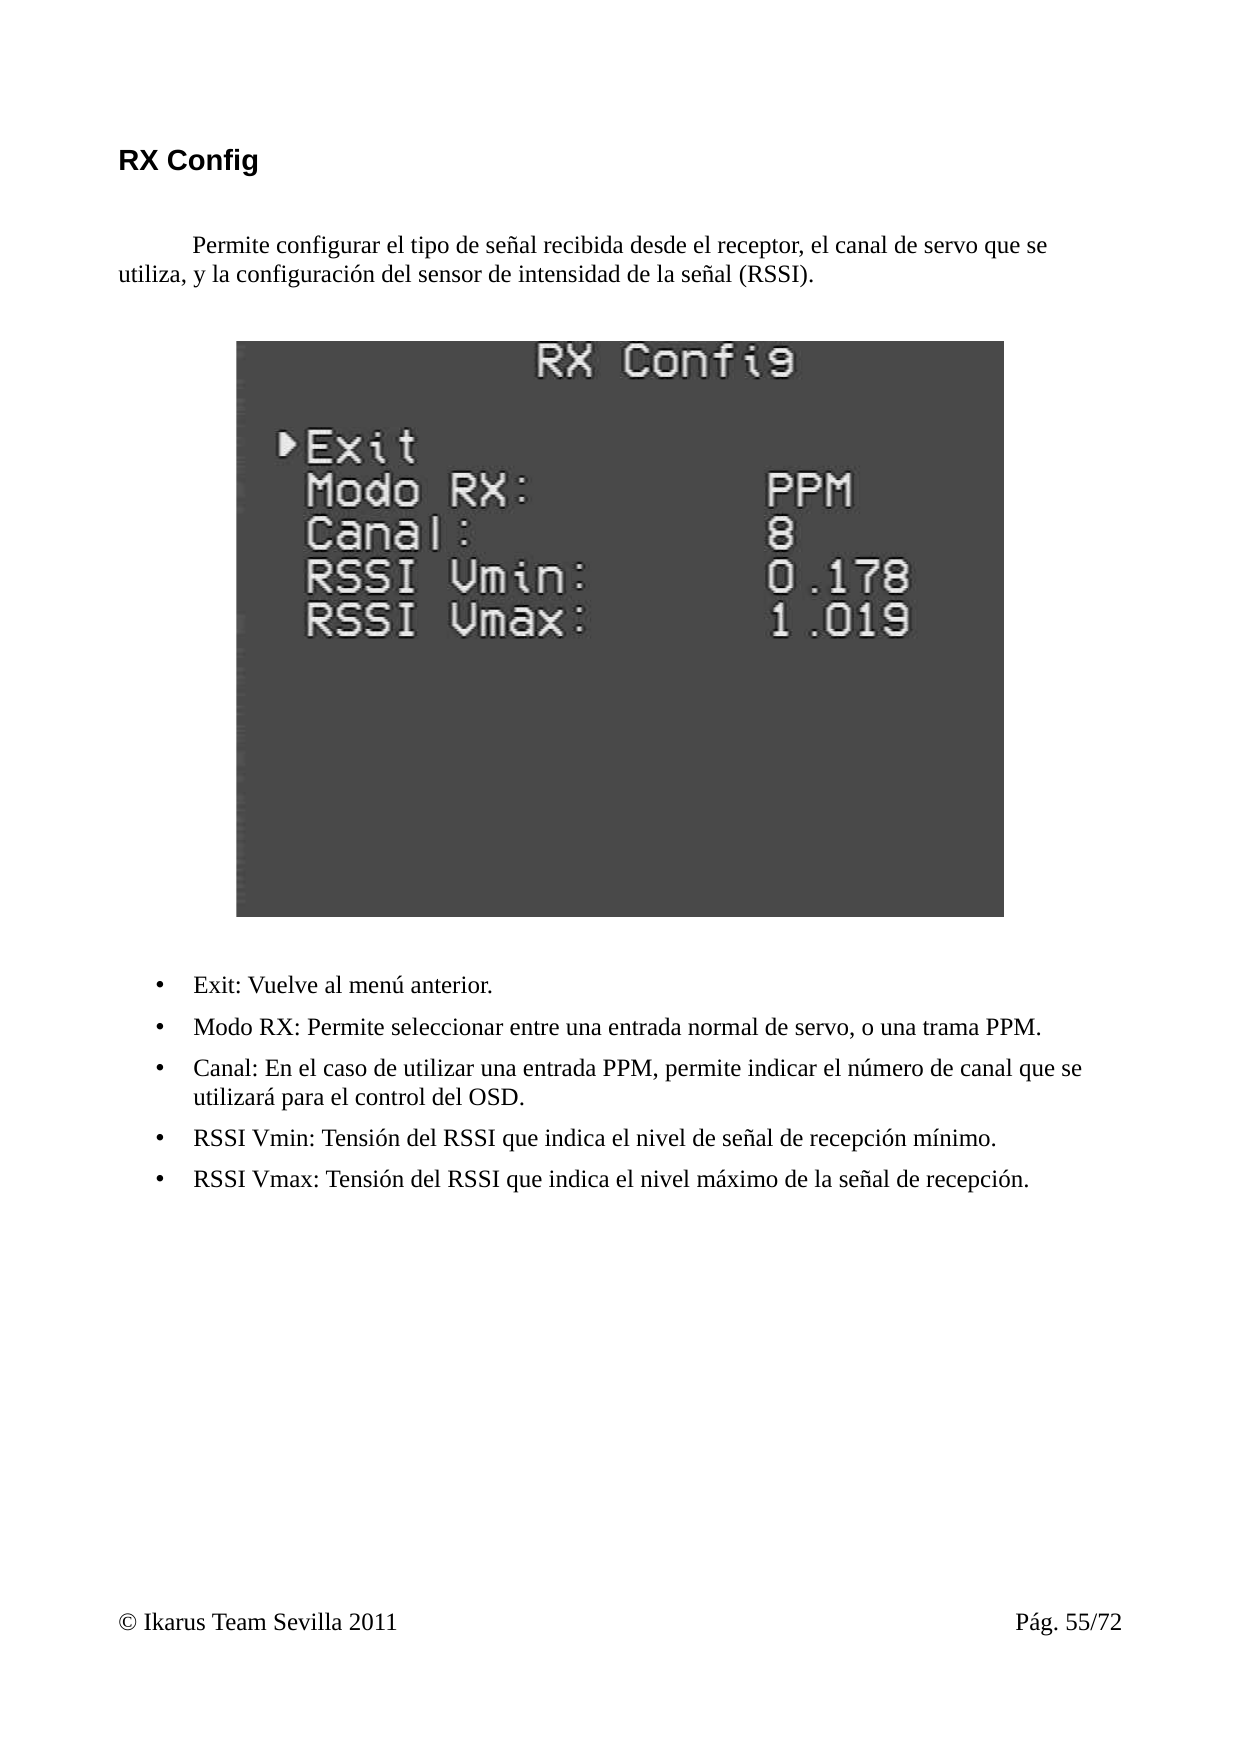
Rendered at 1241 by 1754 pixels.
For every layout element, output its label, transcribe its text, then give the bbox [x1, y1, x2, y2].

list RSSI Vmin: Tensión del RSSI que indica el nivel de señal de recepción mínimo. [156, 1123, 1122, 1152]
subtitle RX Config [118, 143, 1122, 177]
list Modo RX: Permite seleccionar entre una entrada normal de servo, o una trama PPM. [156, 1012, 1122, 1041]
list RSSI Vmax: Tensión del RSSI que indica el nivel máximo de la señal de recepción. [156, 1164, 1122, 1193]
list Exit: Vuelve al menú anterior. [156, 971, 1122, 999]
list Canal: En el caso de utilizar una entrada PPM, permite indicar el número de canal que se utilizará para el control del OSD. [156, 1053, 1122, 1111]
picture [236, 341, 1004, 917]
text Permite configurar el tipo de señal recibida desde el receptor, el canal de servo que se utiliza, y la configuración del sensor de intensidad de la señal (RSSI). [118, 230, 1122, 288]
